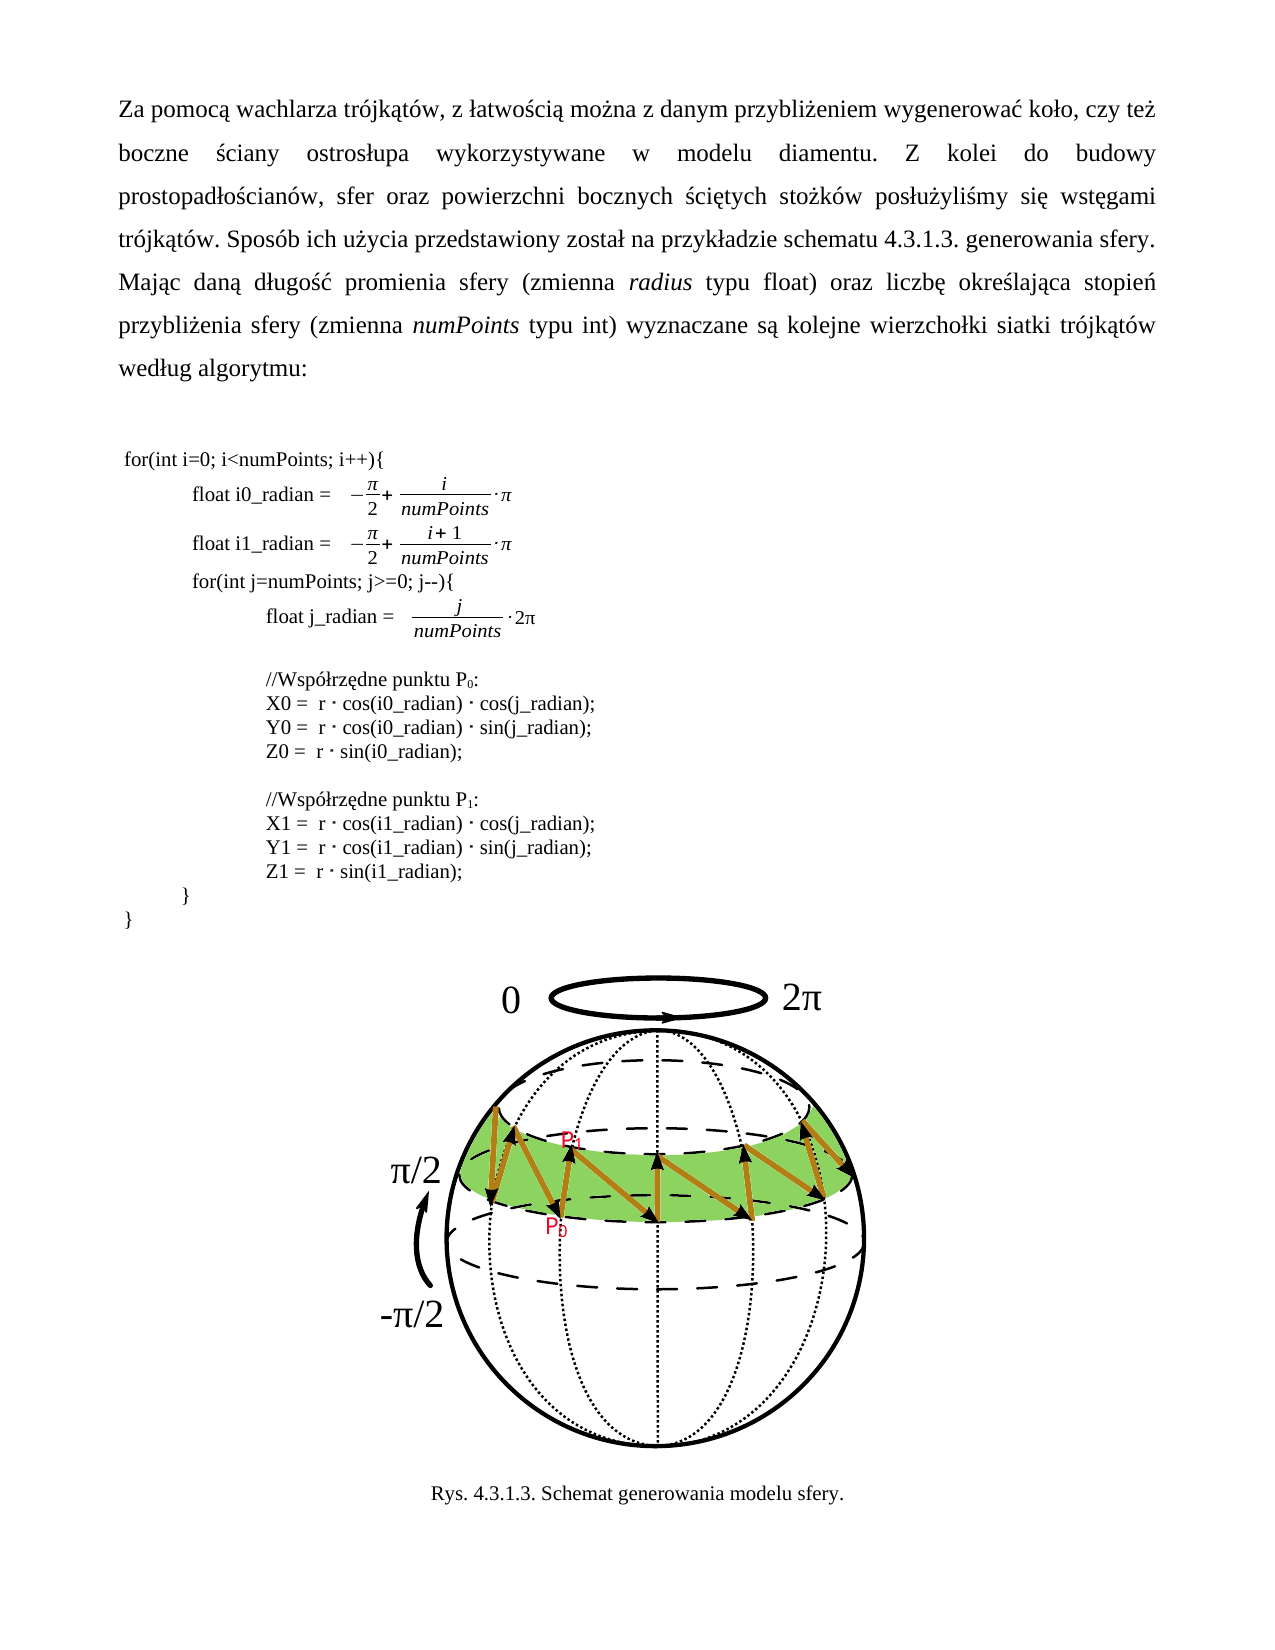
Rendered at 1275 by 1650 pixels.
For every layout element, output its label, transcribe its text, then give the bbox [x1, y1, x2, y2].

text Z1 = r ᐧ sin(i1_radian); [192, 859, 1157, 883]
text float i0_radian = [118, 471, 1157, 520]
text Y0 = r ᐧ cos(i0_radian) ᐧ sin(j_radian); [192, 715, 1157, 739]
text //Współrzędne punktu P1: [192, 787, 1157, 811]
text float i1_radian = [118, 520, 1157, 569]
text float j_radian = [118, 593, 1157, 643]
text Z0 = r ᐧ sin(i0_radian); [192, 739, 1157, 763]
text Y1 = r ᐧ cos(i1_radian) ᐧ sin(j_radian); [192, 835, 1157, 859]
text Rys. 4.3.1.3. Schemat generowania modelu sfery. [118, 1481, 1157, 1505]
text for(int i=0; i<numPoints; i++){ [118, 447, 1157, 471]
text X1 = r ᐧ cos(i1_radian) ᐧ cos(j_radian); [192, 811, 1157, 835]
text } [118, 883, 1157, 907]
text Za pomocą wachlarza trójkątów, z łatwością można z danym przybliżeniem wygenerować koło, czy też boczne ściany ostrosłupa wykorzystywane w modelu diamentu. Z kolei do budowy prostopadłościanów, sfer oraz powierzchni bocznych ściętych stożków posłużyliśmy się wstęgami trójkątów. Sposób ich użycia przedstawiony został na przykładzie schematu 4.3.1.3. generowania sfery. Mając daną długość promienia sfery (zmienna radius typu float) oraz liczbę określająca stopień przybliżenia sfery (zmienna numPoints typu int) wyznaczane są kolejne wierzchołki siatki trójkątów według algorytmu: [118, 94, 1157, 382]
text for(int j=numPoints; j>=0; j--){ [118, 569, 1157, 593]
text } [118, 907, 1157, 931]
text //Współrzędne punktu P0: [118, 667, 1157, 691]
text X0 = r ᐧ cos(i0_radian) ᐧ cos(j_radian); [192, 691, 1157, 715]
